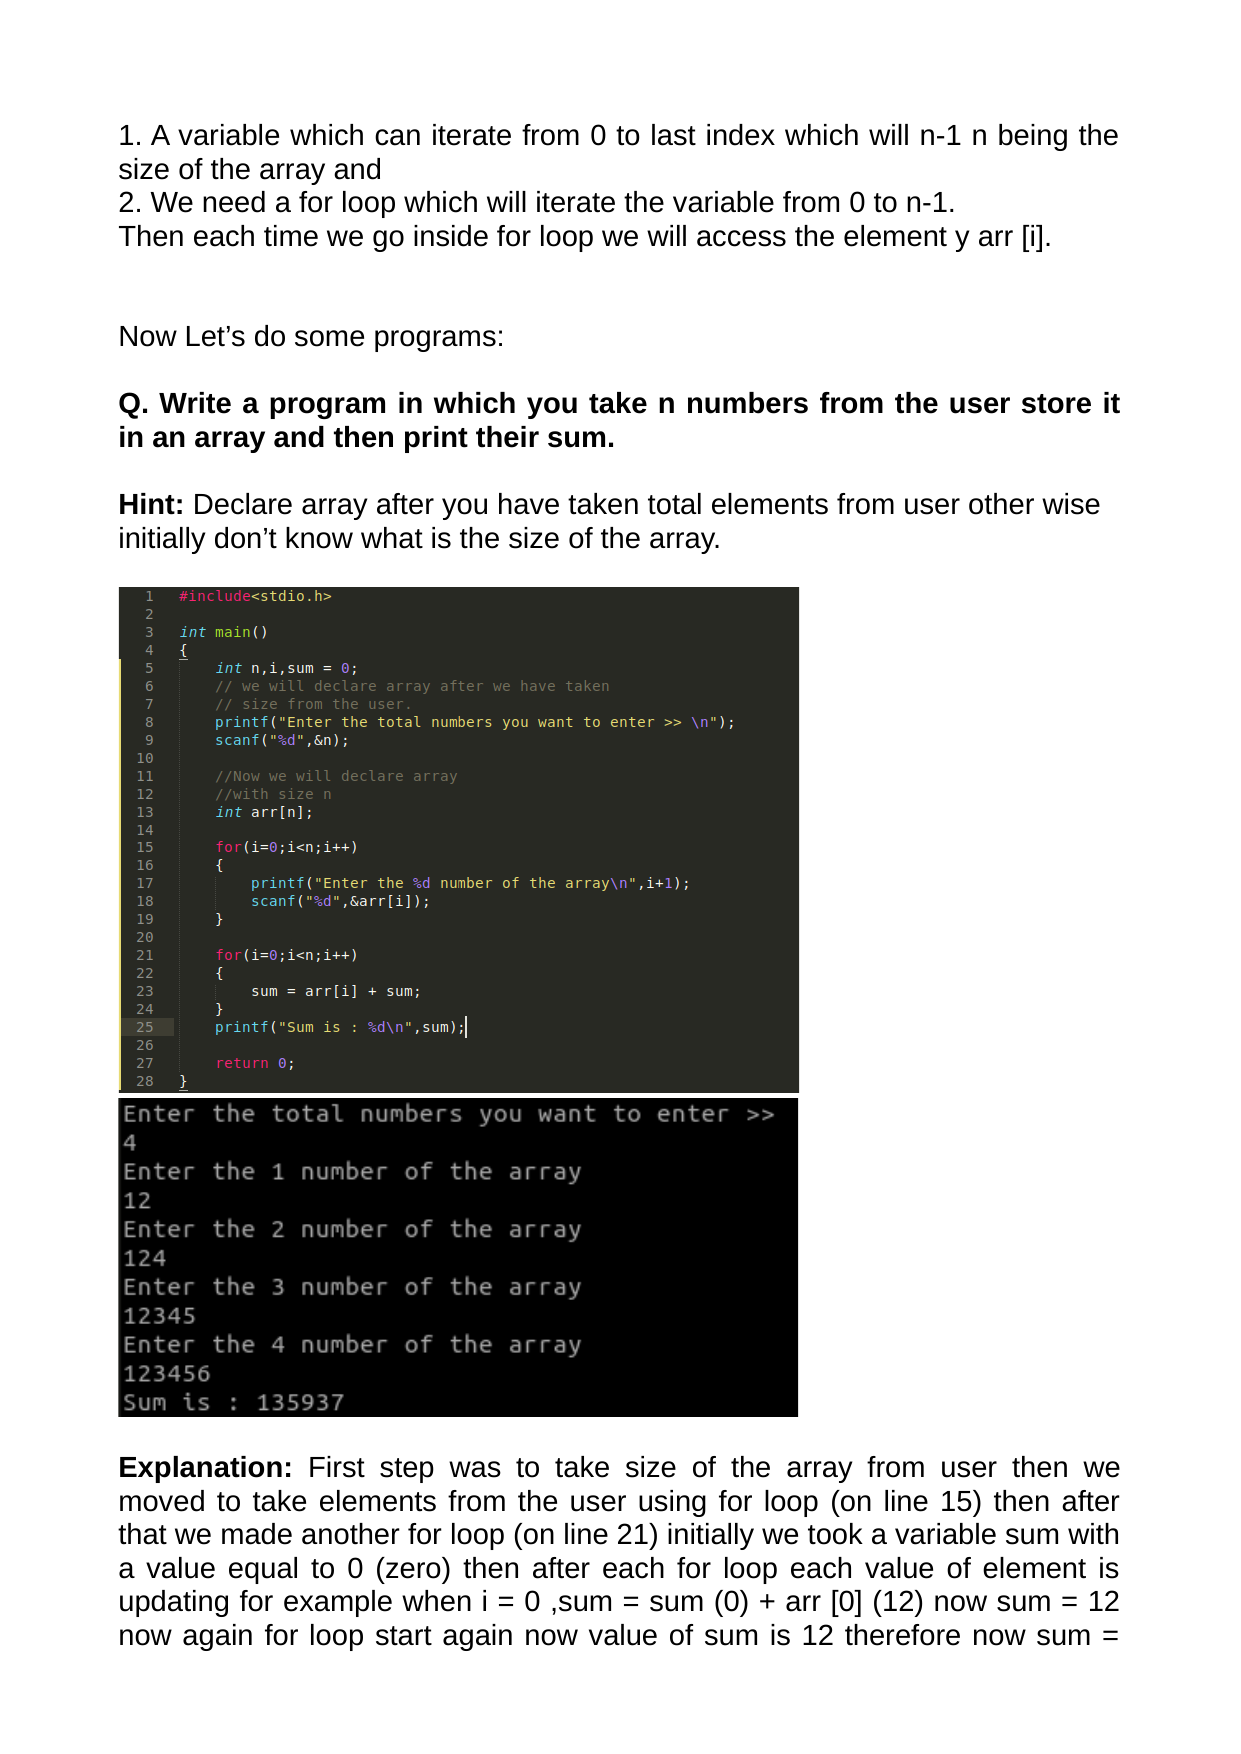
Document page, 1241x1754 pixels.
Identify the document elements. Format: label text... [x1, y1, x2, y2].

text 2. We need a for loop which will iterate the variable from 0 to n-1. [118, 185, 1122, 219]
text Hint: Declare array after you have taken total elements from user other wise [118, 487, 1122, 521]
text Then each time we go inside for loop we will access the element y arr [i]. [118, 219, 1122, 252]
text initially don’t know what is the size of the array. [118, 521, 1122, 554]
text Explanation: First step was to take size of the array from user then we moved to take elements from the user using for loop (on line 15) then after that we made another for loop (on line 21) initially we took a variable sum with a value equal to 0 (zero) then after each for loop each value of element is updating for example when i = 0 ,sum = sum (0) + arr [0] (12) now sum = 12 now again for loop start again now value of sum is 12 therefore now sum = [118, 1450, 1122, 1651]
text 1. A variable which can iterate from 0 to last index which will n-1 n being the size of the array and [118, 118, 1122, 185]
text Now Let’s do some programs: [118, 319, 1122, 353]
text Q. Write a program in which you take n numbers from the user store it in an array and then print their sum. [118, 386, 1122, 453]
